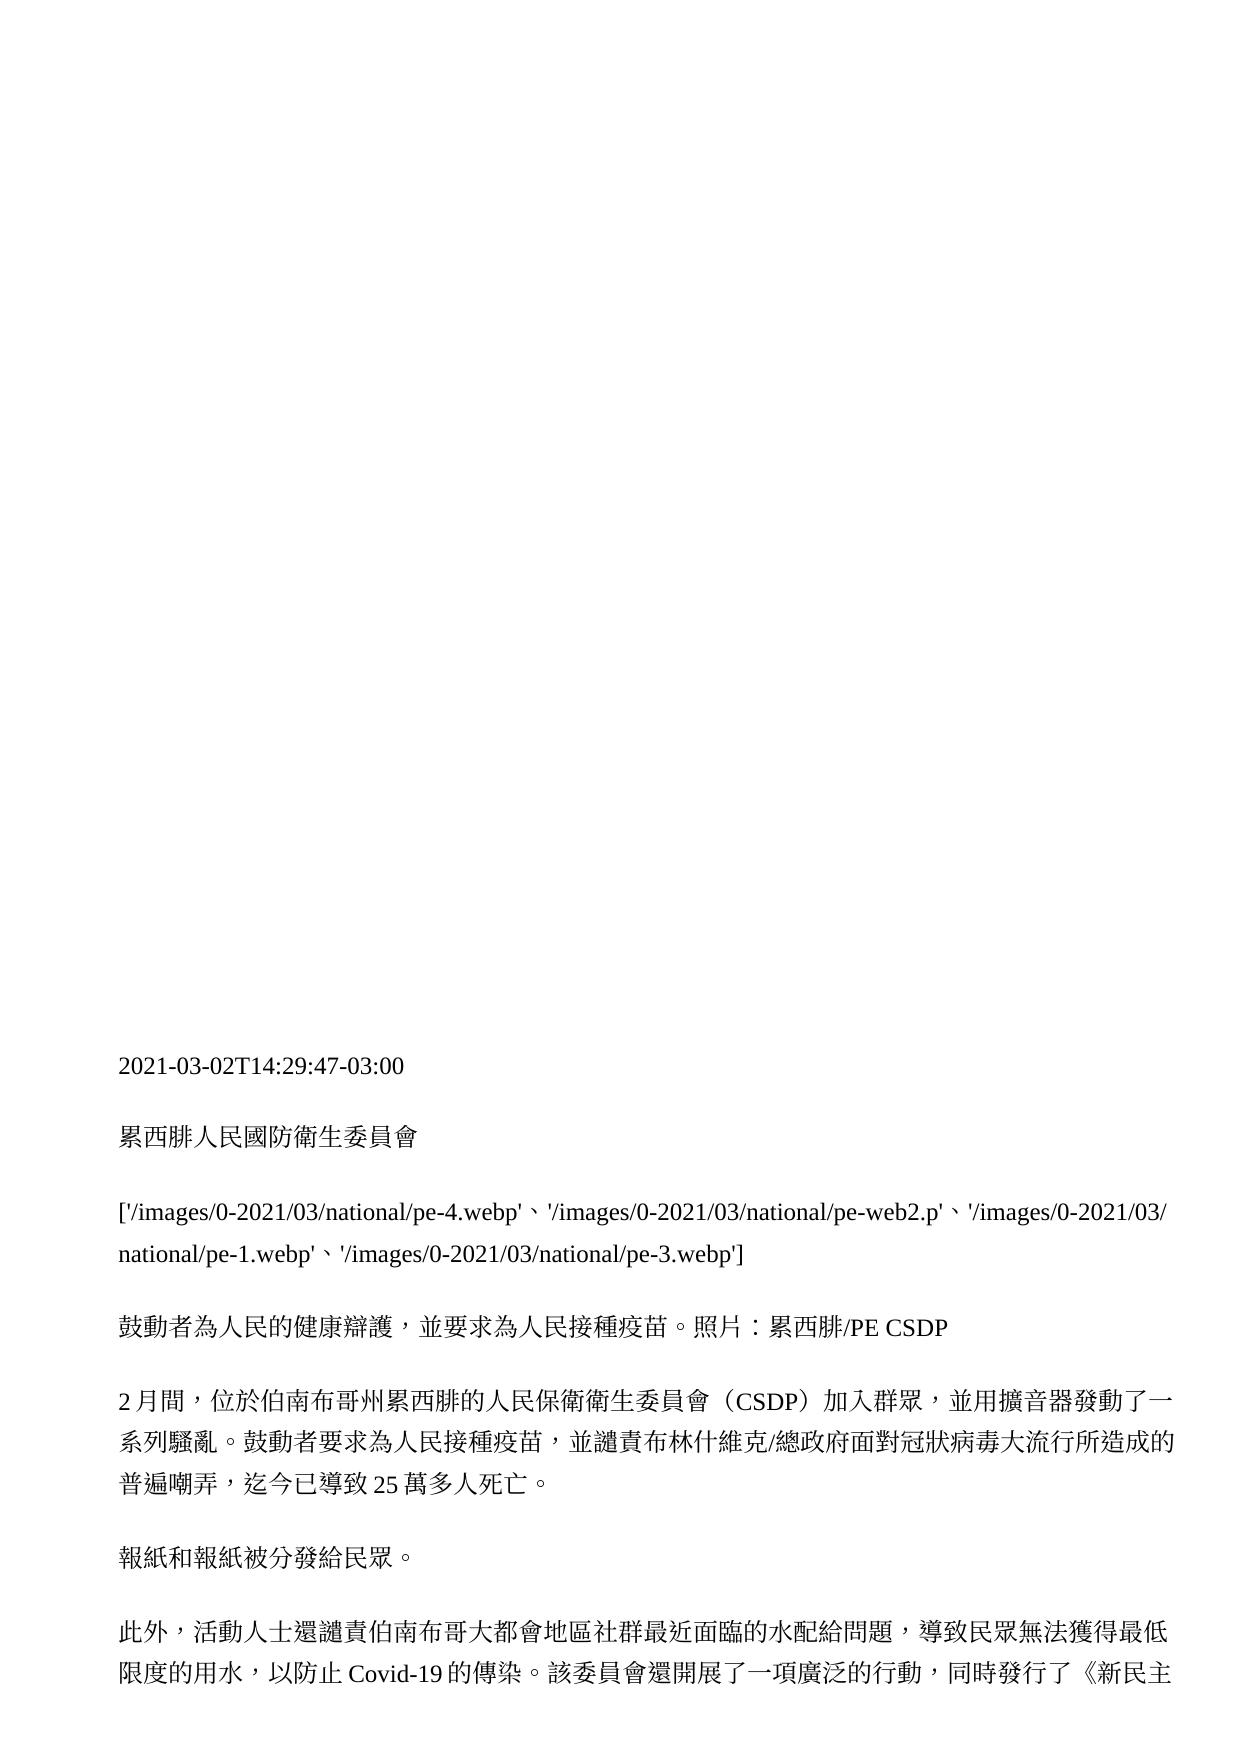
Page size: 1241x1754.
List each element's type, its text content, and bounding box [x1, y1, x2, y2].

text 2021-03-02T14:29:47-03:00 累西腓人民國防衛生委員會 ['/images/0-2021/03/national/pe-4.webp'、'/images/0-2021/03/national/pe-web2.p'、'/images/0-2021/03/national/pe-1.webp'、'/images/0-2021/03/national/pe-3.webp'] 鼓動者為人民的健康辯護，並要求為人民接種疫苗。照片：累西腓/PE CSDP 2月間，位於伯南布哥州累西腓的人民保衛衛生委員會（CSDP）加入群眾，並用擴音器發動了一系列騷亂。鼓動者要求為人民接種疫苗，並譴責布林什維克/總政府面對冠狀病毒大流行所造成的普遍嘲弄，迄今已導致25萬多人死亡。 報紙和報紙被分發給民眾。 此外，活動人士還譴責伯南布哥大都會地區社群最近面臨的水配給問題，導致民眾無法獲得最低限度的用水，以防止Covid-19的傳染。該委員會還開展了一項廣泛的行動，同時發行了《新民主 [118, 1018, 1181, 1690]
